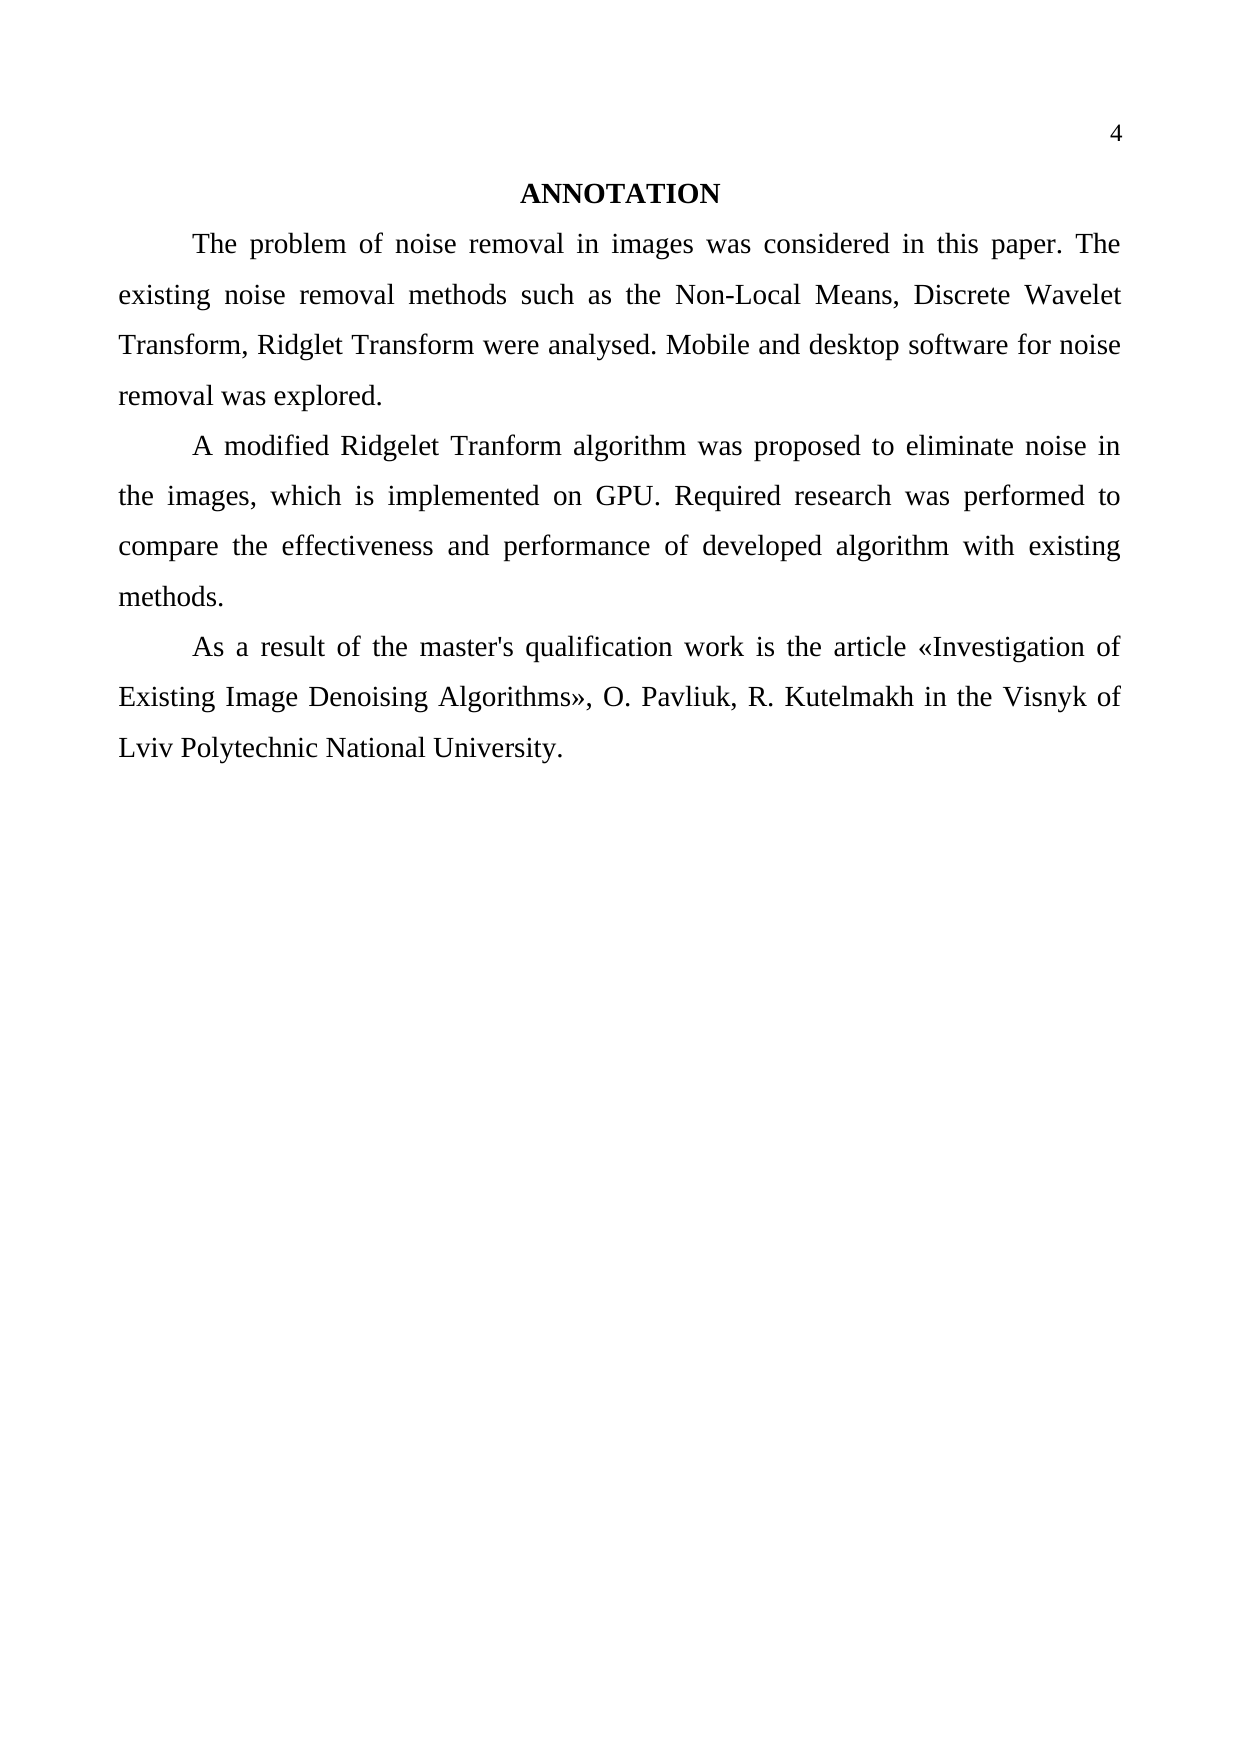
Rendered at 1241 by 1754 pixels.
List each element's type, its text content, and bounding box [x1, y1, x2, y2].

text ANNOTATION [118, 176, 1122, 210]
text A modified Ridgelet Tranform algorithm was proposed to eliminate noise in the images, which is implemented on GPU. Required research was performed to compare the effectiveness and performance of developed algorithm with existing methods. [118, 428, 1122, 612]
text The problem of noise removal in images was considered in this paper. The existing noise removal methods such as the Non-Local Means, Discrete Wavelet Transform, Ridglet Transform were analysed. Mobile and desktop software for noise removal was explored. [118, 227, 1122, 411]
text As a result of the master's qualification work is the article «Investigation of Existing Image Denoising Algorithms», O. Pavliuk, R. Kutelmakh in the Visnyk of Lviv Polytechnic National University. [118, 629, 1122, 763]
